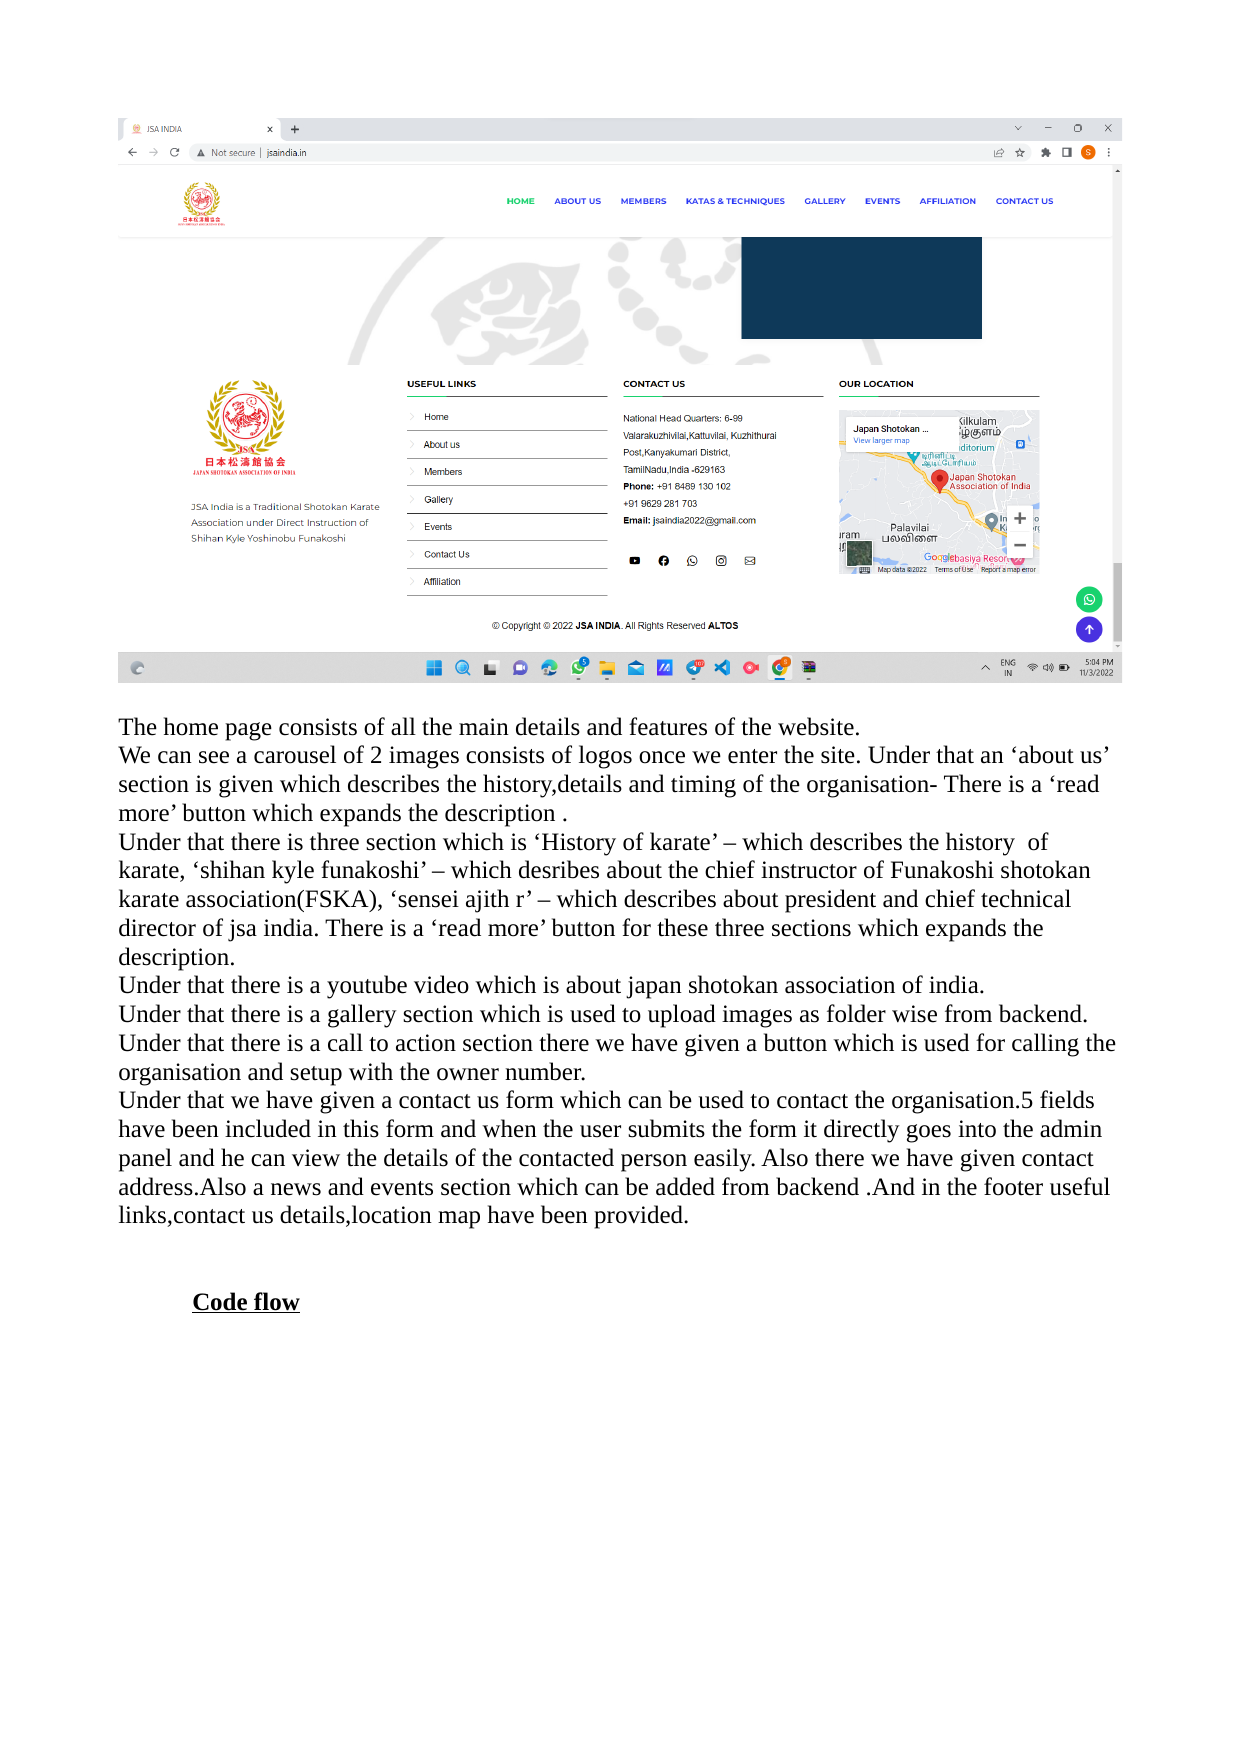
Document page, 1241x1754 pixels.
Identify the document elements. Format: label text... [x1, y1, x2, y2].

text Under that we have given a contact us form which can be used to contact the organisation.5 fields have been included in this form and when the user submits the form it directly goes into the admin panel and he can view the details of the contacted person easily. Also there we have given contact address.Also a news and events section which can be added from backend .And in the footer useful links,contact us details,location map have been provided. [118, 1085, 1122, 1229]
text The home page consists of all the main details and features of the website. [118, 712, 1122, 740]
text We can see a carousel of 2 images consists of logos once we enter the site. Under that an ‘about us’ section is given which describes the history,details and timing of the organisation- There is a ‘read more’ button which expands the description . [118, 740, 1122, 827]
text Under that there is a gallery section which is used to upload images as folder wise from backend. [118, 999, 1122, 1028]
text Code flow [118, 1287, 1122, 1315]
text Under that there is a call to action section there we have given a button which is used for calling the organisation and setup with the owner number. [118, 1028, 1122, 1085]
text Under that there is a youtube video which is about japan shotokan association of india. [118, 970, 1122, 999]
picture [118, 118, 1123, 683]
text Under that there is three section which is ‘History of karate’ – which describes the history of karate, ‘shihan kyle funakoshi’ – which desribes about the chief instructor of Funakoshi shotokan karate association(FSKA), ‘sensei ajith r’ – which describes about president and chief technical director of jsa india. There is a ‘read more’ button for these three sections which expands the description. [118, 827, 1122, 970]
